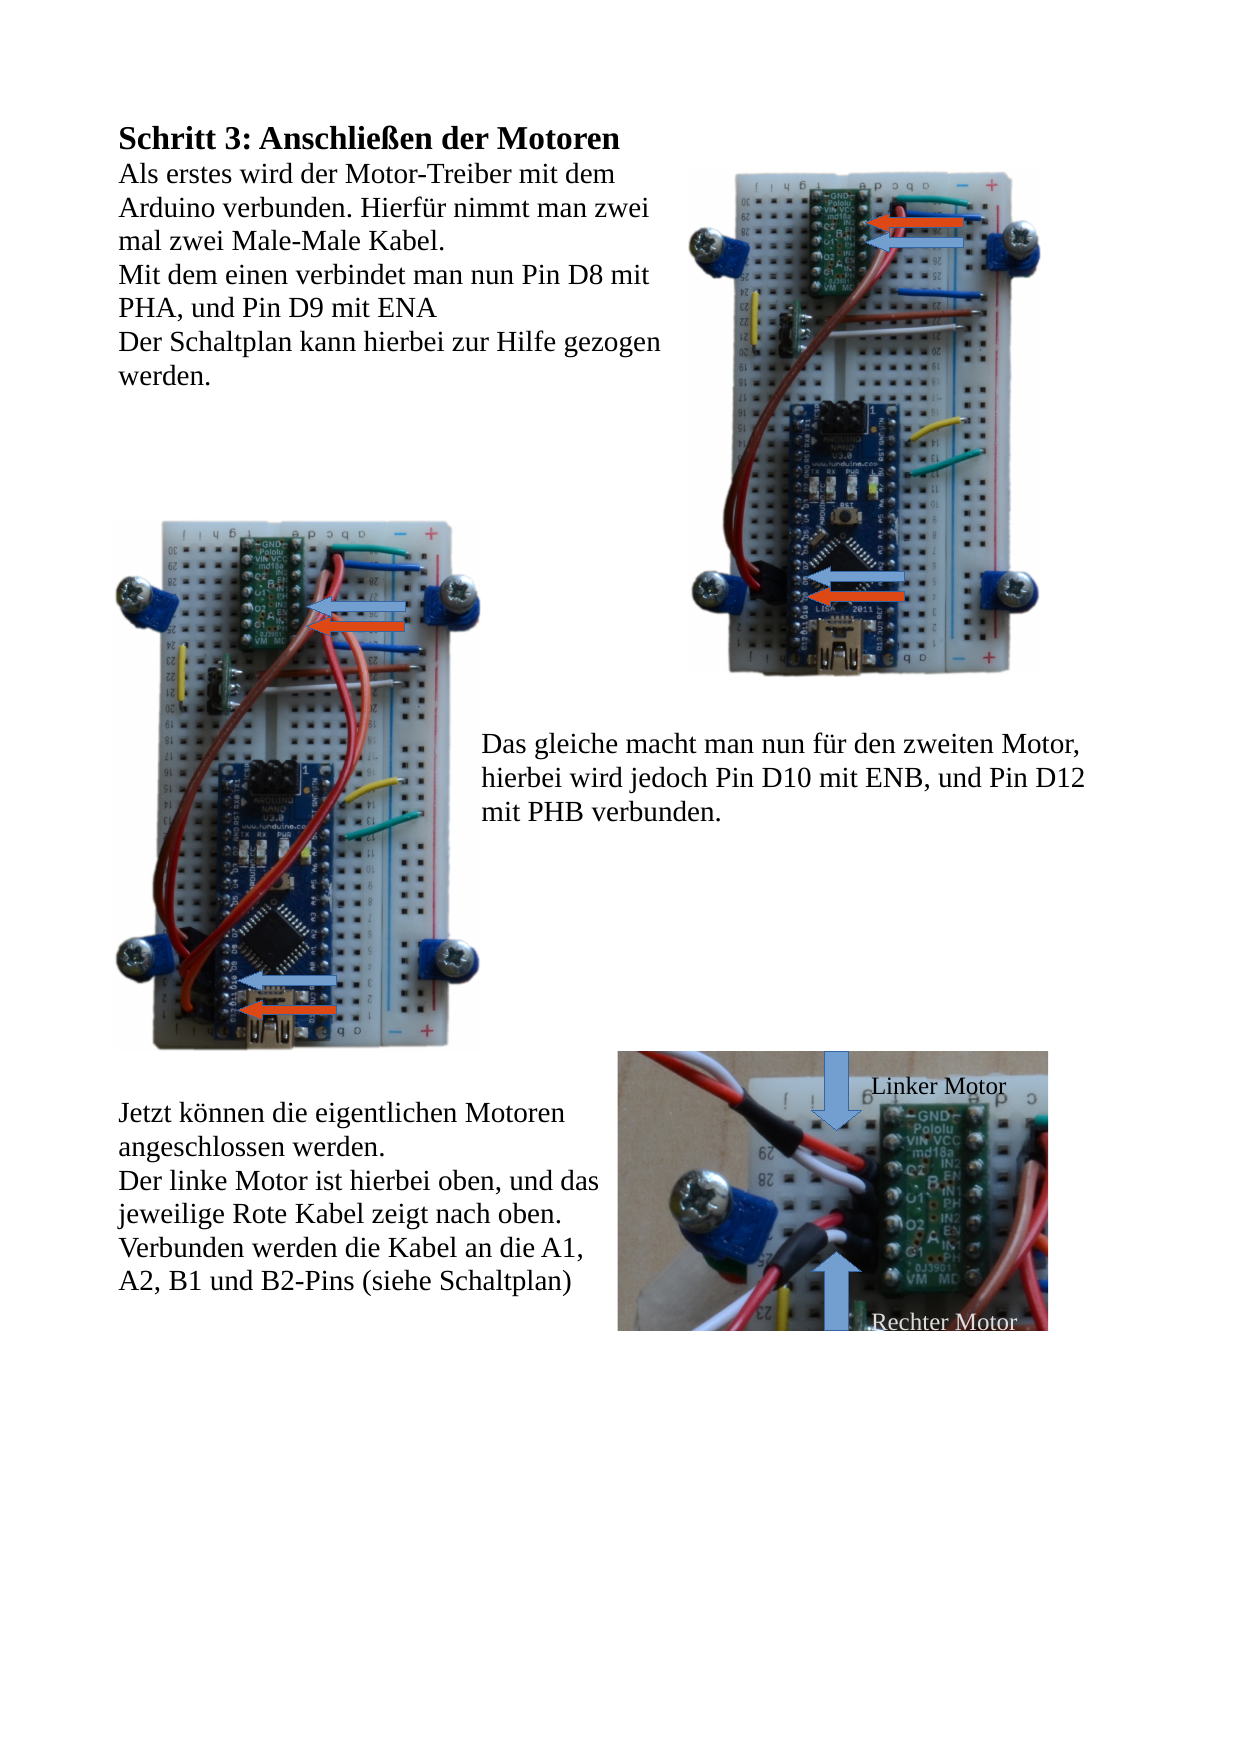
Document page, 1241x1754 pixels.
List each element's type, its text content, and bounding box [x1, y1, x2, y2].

text Das gleiche macht man nun für den zweiten Motor, hierbei wird jedoch Pin D10 mit ENB, und Pin D12 mit PHB verbunden. [482, 727, 1122, 827]
text Der linke Motor ist hierbei oben, und das jeweilige Rote Kabel zeigt nach oben. [118, 1163, 617, 1230]
text Verbunden werden die Kabel an die A1, A2, B1 und B2-Pins (siehe Schaltplan) [118, 1230, 617, 1297]
picture [114, 519, 482, 1052]
text [1042, 257, 1122, 324]
text Mit dem einen verbindet man nun Pin D8 mit PHA, und Pin D9 mit ENA [118, 257, 687, 324]
text [1042, 324, 1122, 391]
text [1049, 1096, 1122, 1163]
picture [687, 170, 1042, 678]
text Als erstes wird der Motor-Treiber mit dem Arduino verbunden. Hierfür nimmt man zwei mal zwei Male-Male Kabel. [118, 156, 1122, 257]
text [1049, 1230, 1122, 1297]
text Jetzt können die eigentlichen Motoren angeschlossen werden. [118, 1096, 617, 1163]
picture [617, 1051, 1049, 1331]
text Der Schaltplan kann hierbei zur Hilfe gezogen werden. [118, 324, 687, 391]
text Schritt 3: Anschließen der Motoren [118, 118, 1122, 156]
text [1049, 1163, 1122, 1230]
